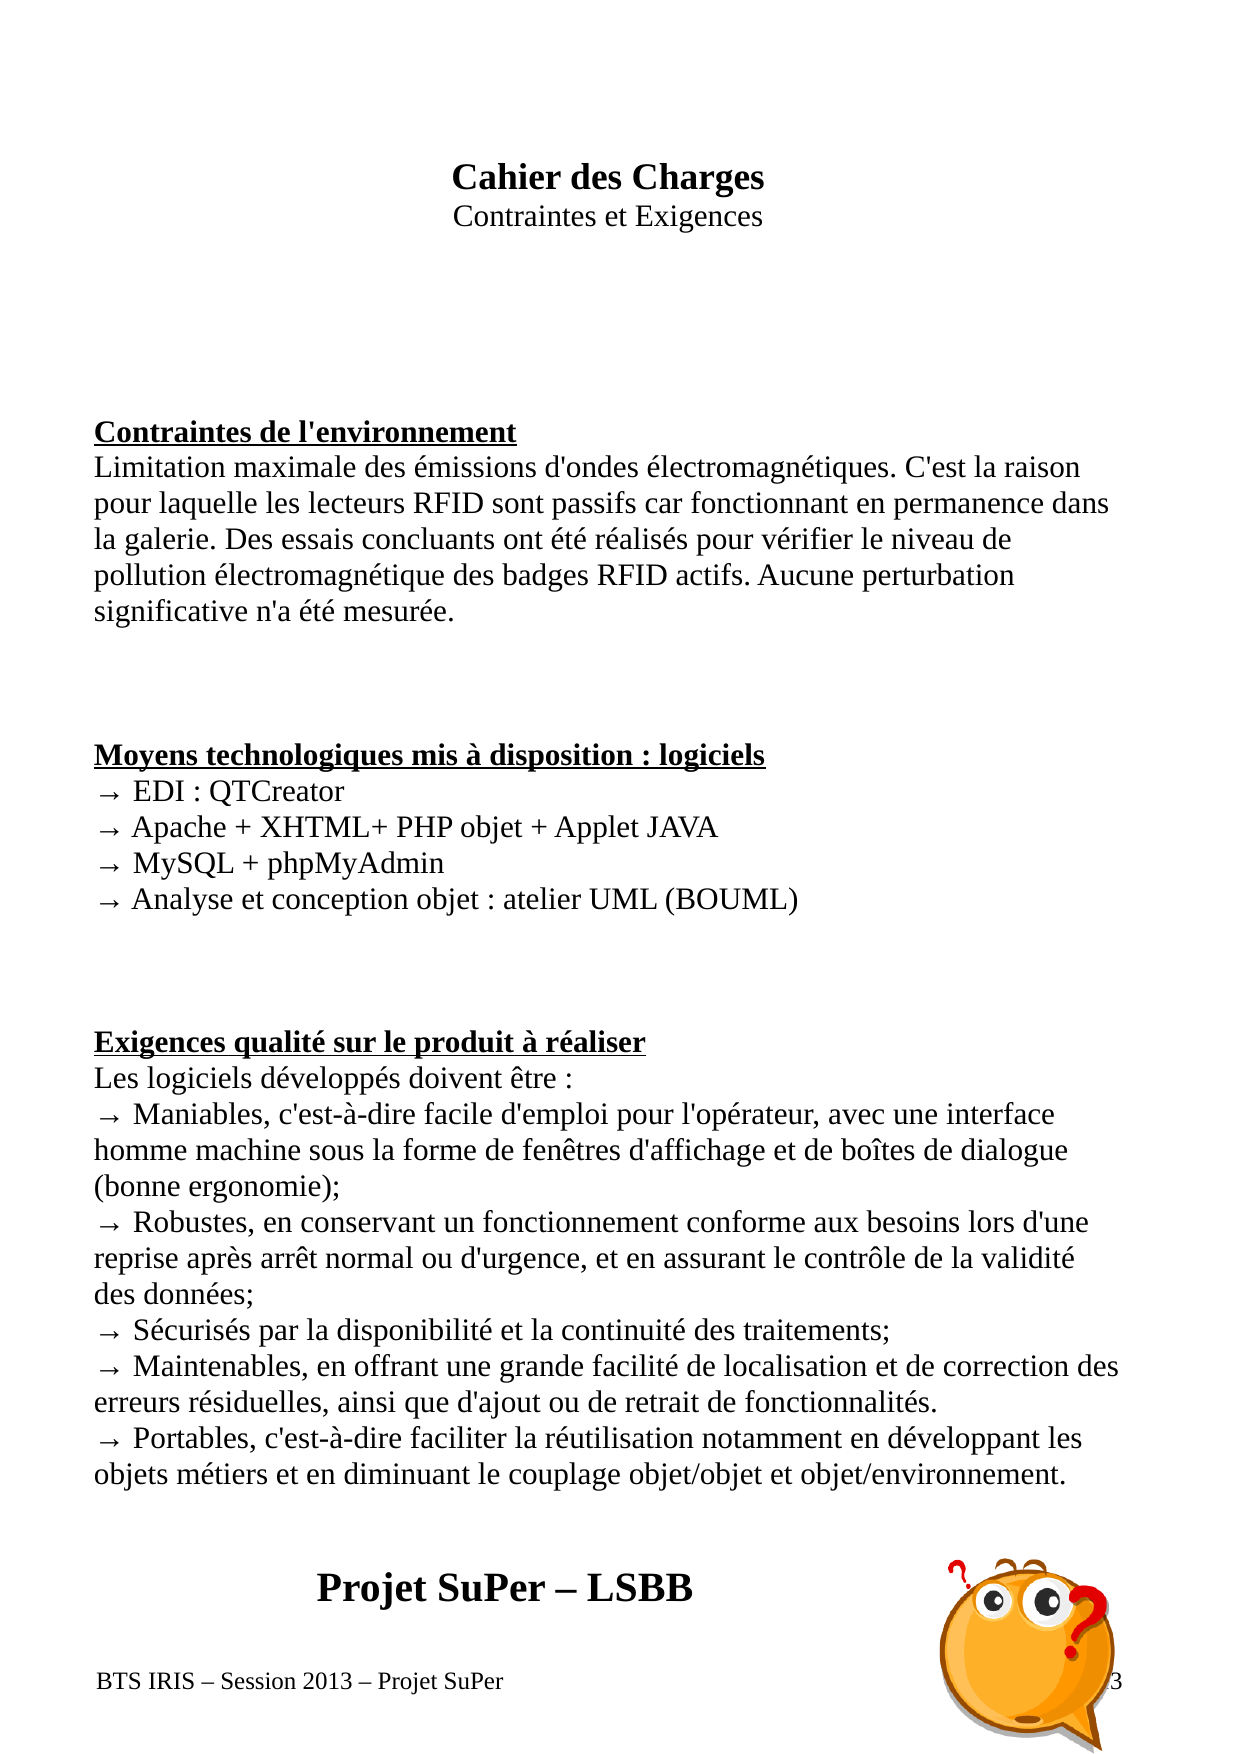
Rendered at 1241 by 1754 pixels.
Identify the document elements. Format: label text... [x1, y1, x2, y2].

text Exigences qualité sur le produit à réaliser [94, 1024, 1122, 1060]
text → Maniables, c'est-à-dire facile d'emploi pour l'opérateur, avec une interface homme machine sous la forme de fenêtres d'affichage et de boîtes de dialogue (bonne ergonomie); [94, 1096, 1122, 1203]
text → Robustes, en conservant un fonctionnement conforme aux besoins lors d'une reprise après arrêt normal ou d'urgence, et en assurant le contrôle de la validité des données; [94, 1203, 1122, 1311]
text → Sécurisés par la disponibilité et la continuité des traitements; [94, 1311, 1122, 1347]
picture [923, 1556, 1120, 1754]
text Moyens technologiques mis à disposition : logiciels [94, 736, 1122, 772]
text Les logiciels développés doivent être : [94, 1060, 1122, 1096]
text → Analyse et conception objet : atelier UML (BOUML) [94, 880, 1122, 916]
text → MySQL + phpMyAdmin [94, 844, 1122, 880]
text Limitation maximale des émissions d'ondes électromagnétiques. C'est la raison pour laquelle les lecteurs RFID sont passifs car fonctionnant en permanence dans la galerie. Des essais concluants ont été réalisés pour vérifier le niveau de pollution électromagnétique des badges RFID actifs. Aucune perturbation significative n'a été mesurée. [94, 449, 1122, 628]
text → Maintenables, en offrant une grande facilité de localisation et de correction des erreurs résiduelles, ainsi que d'ajout ou de retrait de fonctionnalités. [94, 1347, 1122, 1419]
text Contraintes et Exigences [94, 197, 1122, 233]
text Cahier des Charges [94, 154, 1122, 197]
text → EDI : QTCreator [94, 772, 1122, 808]
text → Portables, c'est-à-dire faciliter la réutilisation notamment en développant les objets métiers et en diminuant le couplage objet/objet et objet/environnement. [94, 1419, 1122, 1491]
text Contraintes de l'environnement [94, 413, 1122, 449]
text → Apache + XHTML+ PHP objet + Applet JAVA [94, 808, 1122, 844]
text Projet SuPer – LSBB [94, 1563, 923, 1611]
